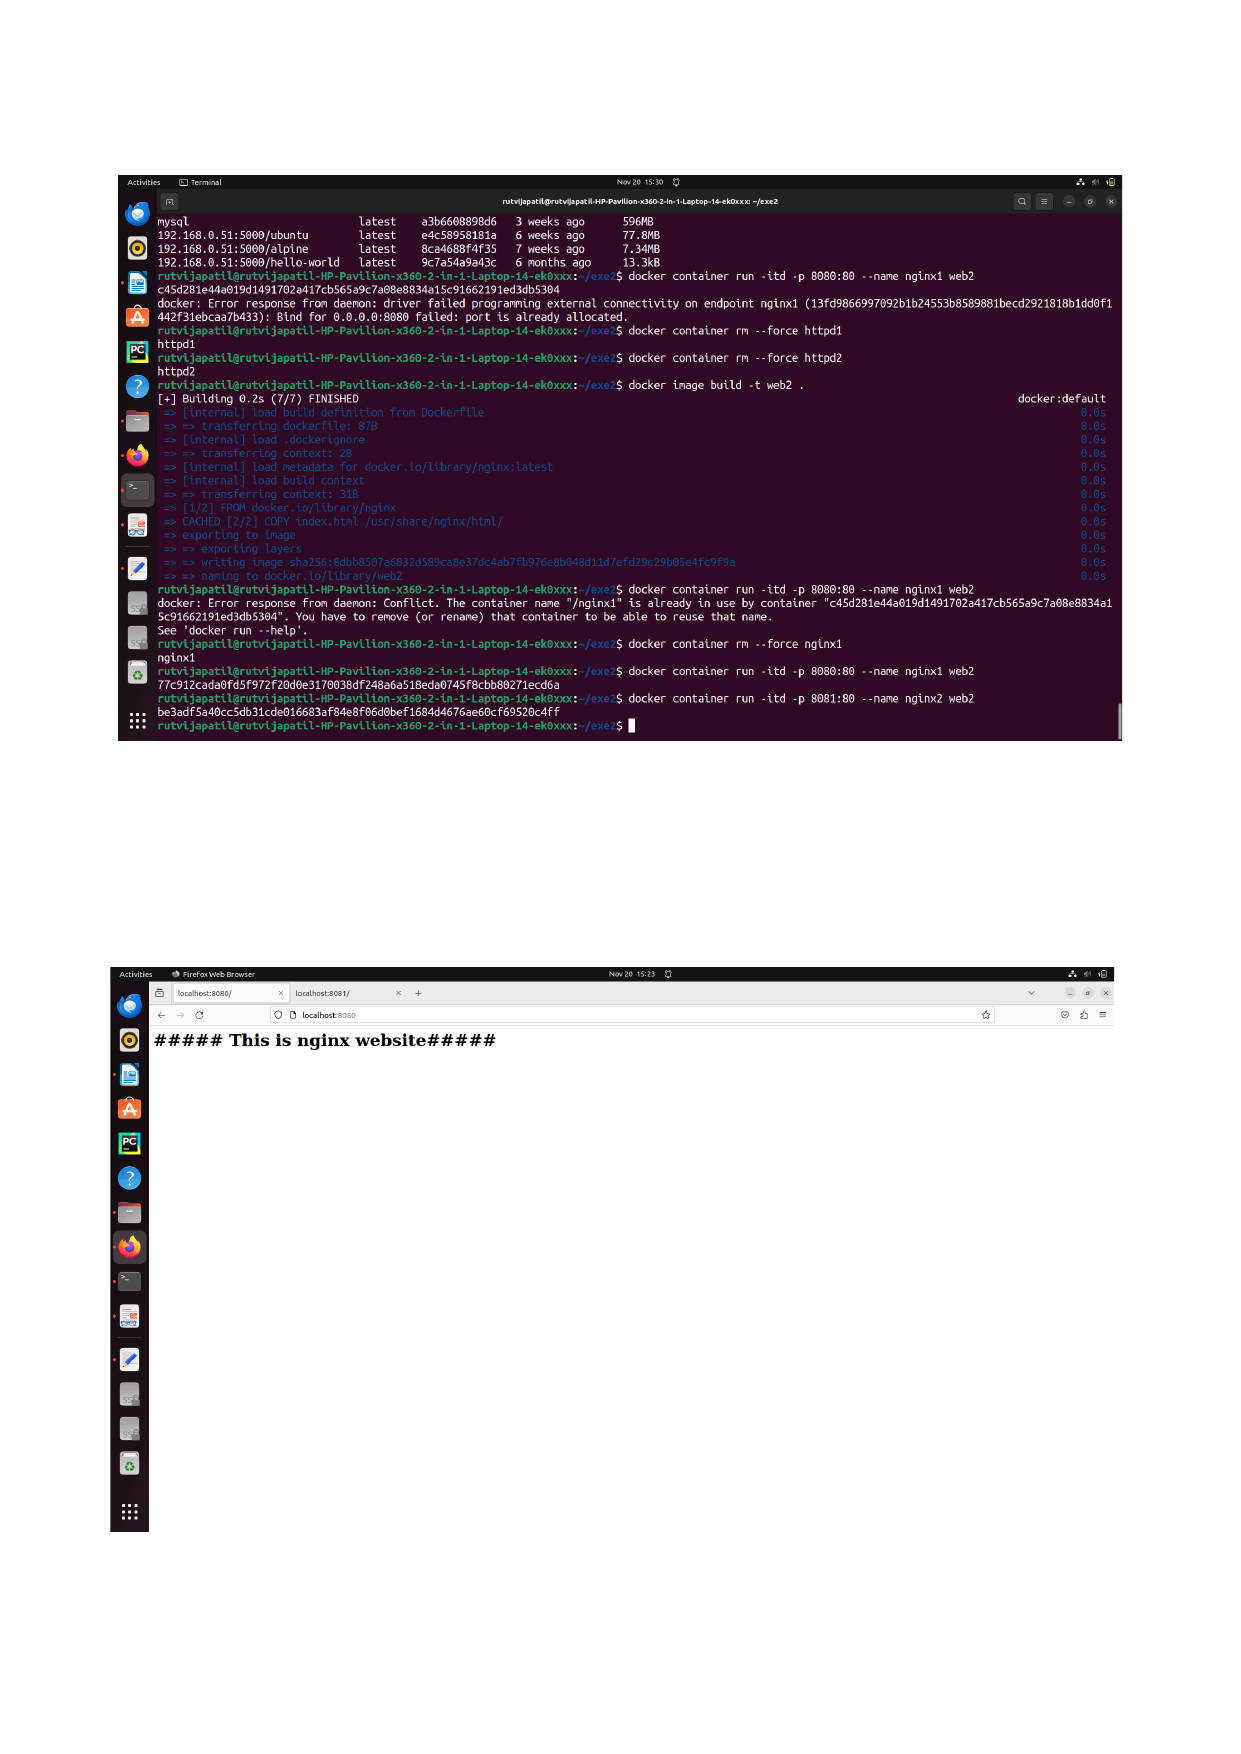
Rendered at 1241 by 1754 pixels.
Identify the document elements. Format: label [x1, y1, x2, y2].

picture [110, 967, 1115, 1532]
picture [118, 175, 1123, 741]
